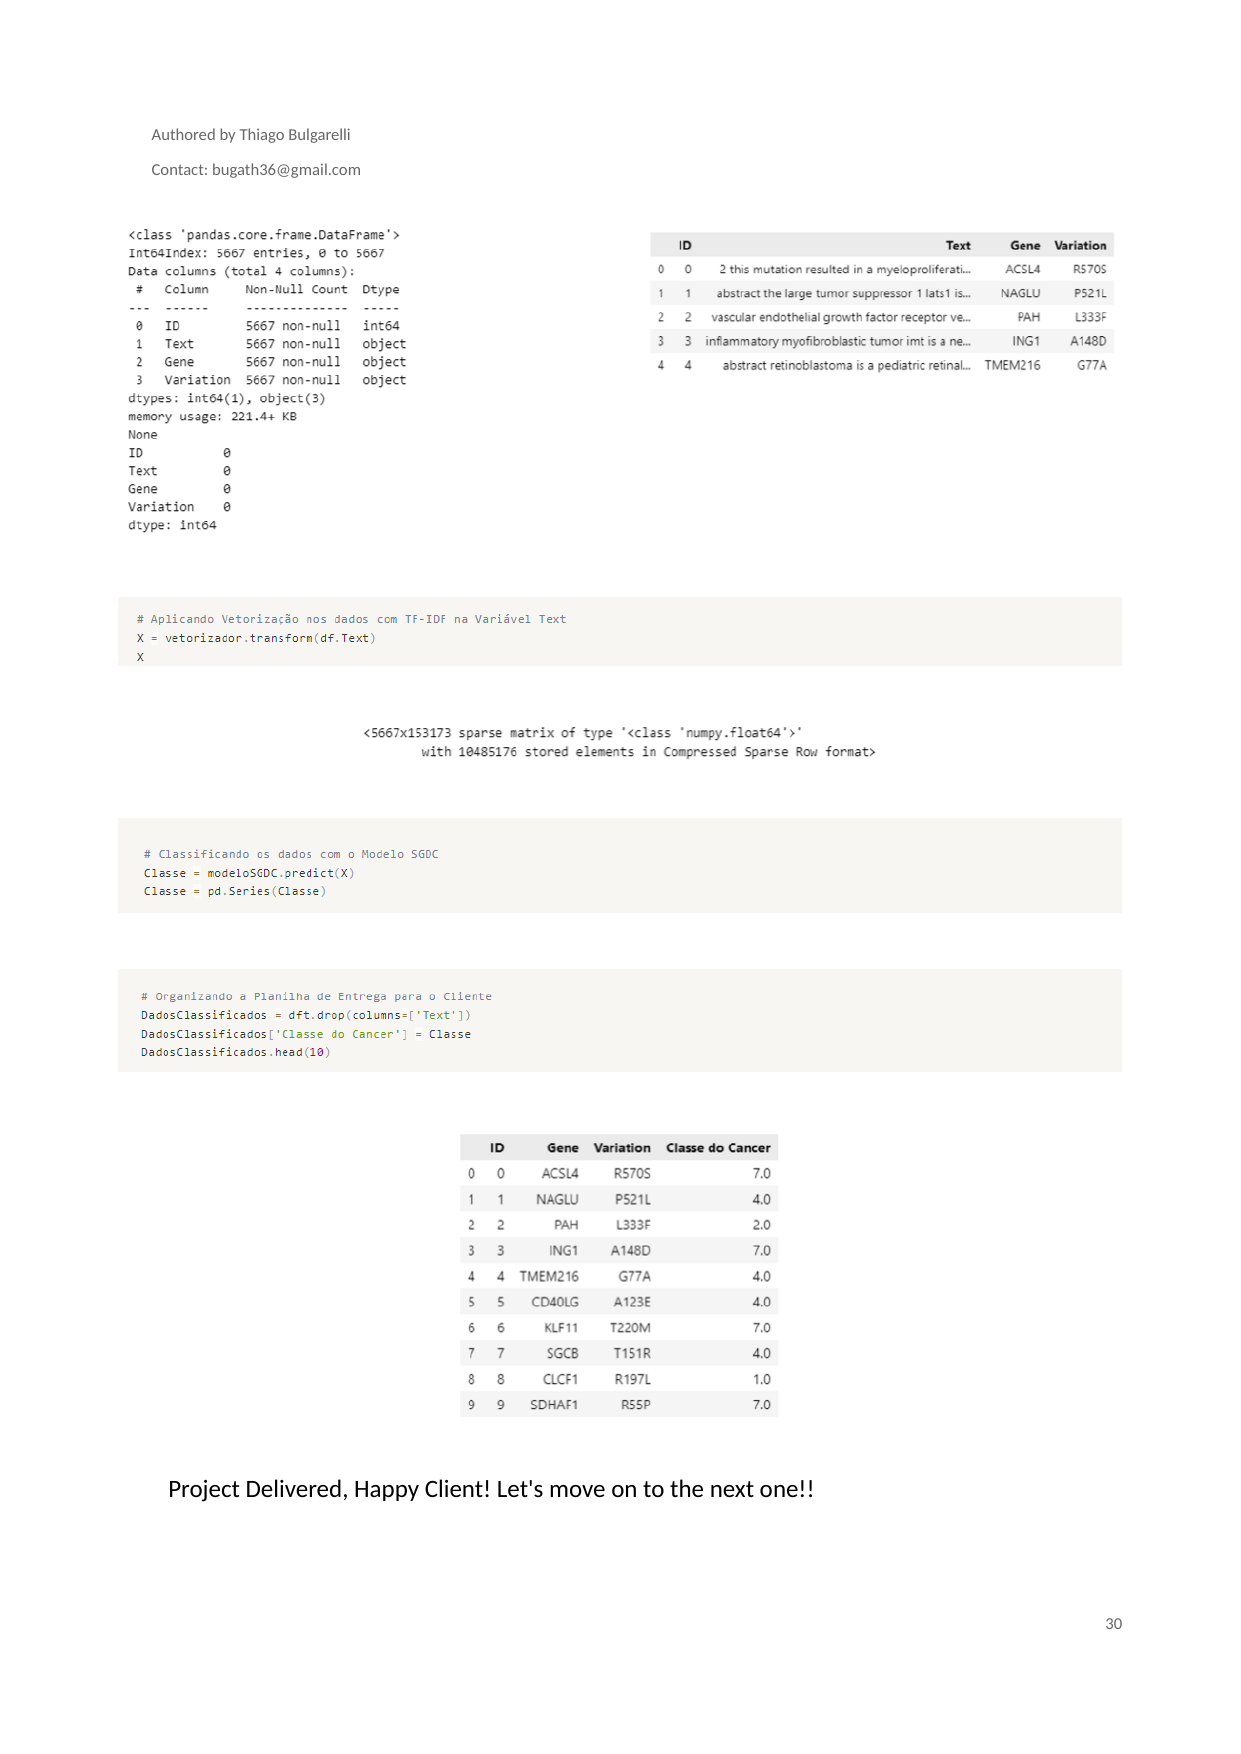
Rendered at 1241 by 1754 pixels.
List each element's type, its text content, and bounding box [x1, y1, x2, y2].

picture [118, 209, 1123, 543]
text Project Delivered, Happy Client! Let's move on to the next one!! [118, 1473, 1122, 1504]
picture [118, 969, 1123, 1072]
picture [118, 597, 1123, 666]
picture [358, 719, 883, 760]
picture [118, 818, 1123, 913]
